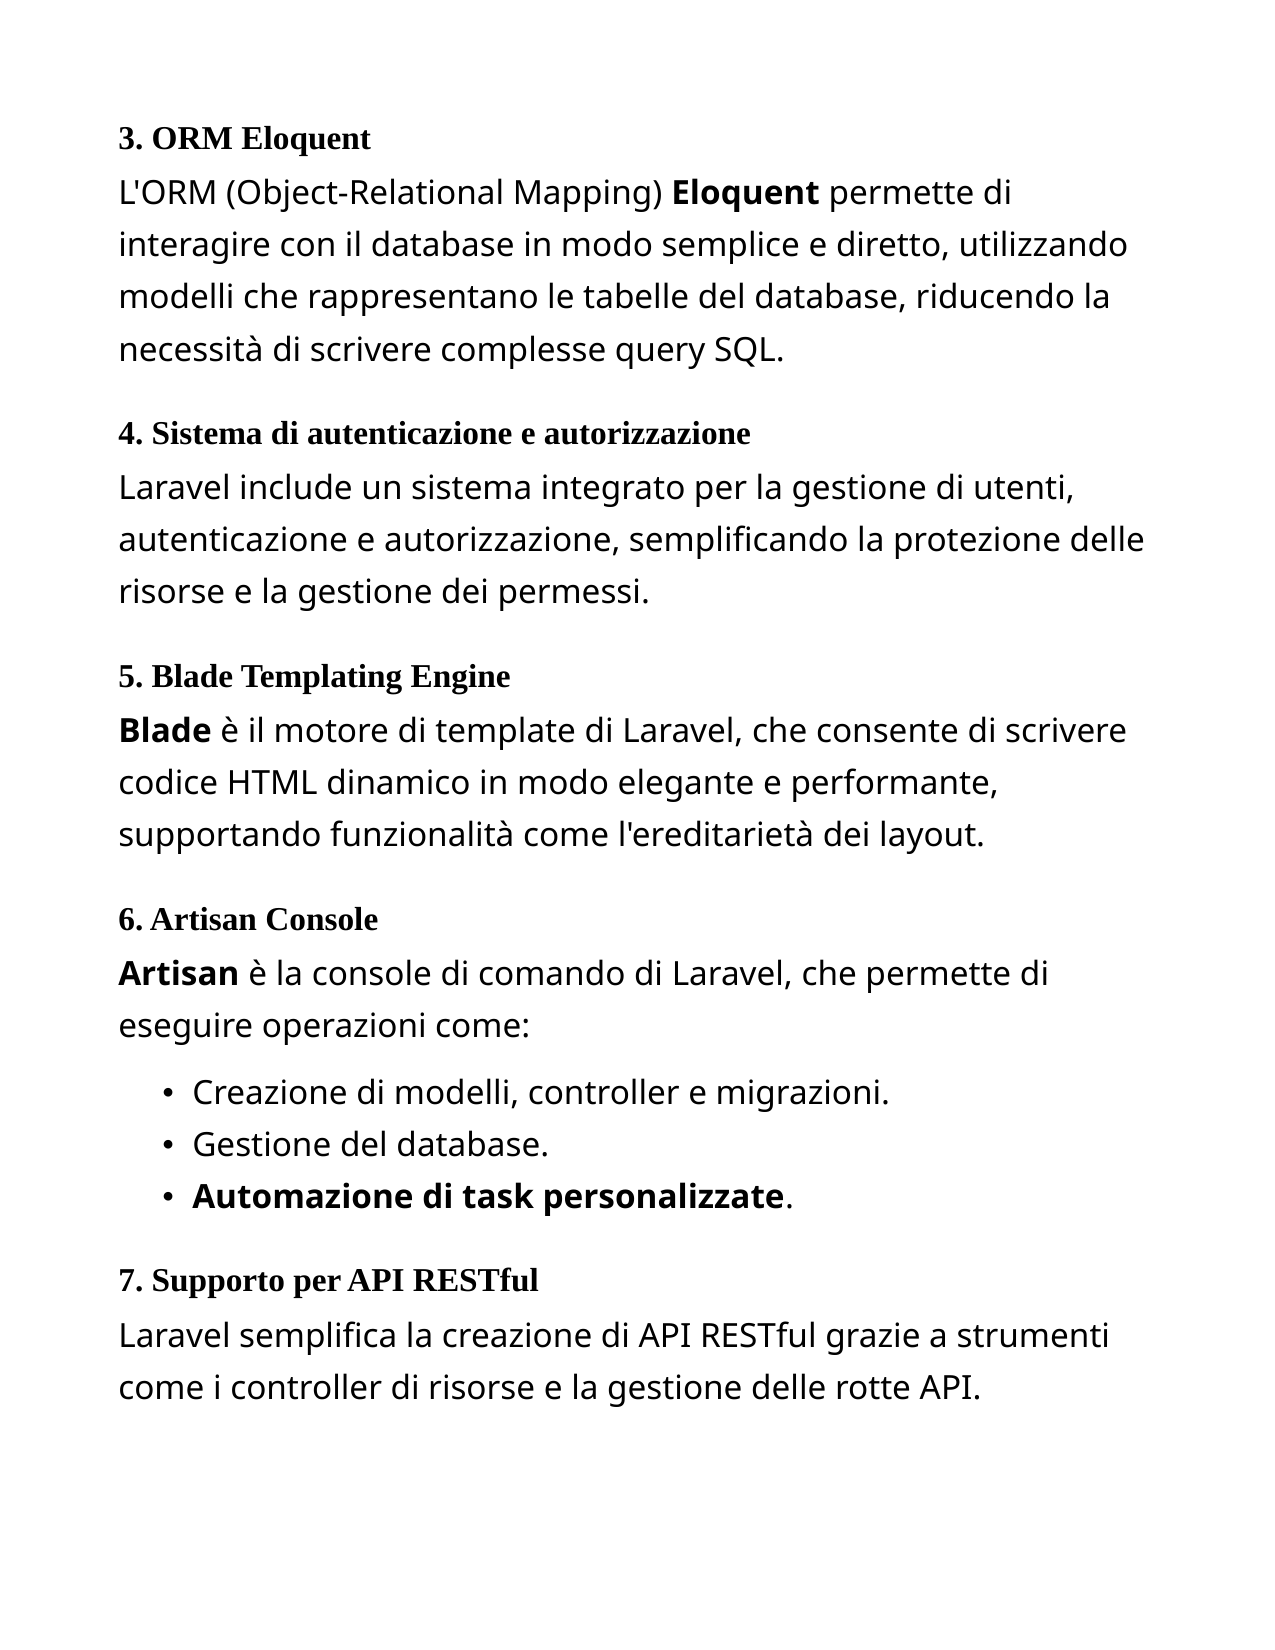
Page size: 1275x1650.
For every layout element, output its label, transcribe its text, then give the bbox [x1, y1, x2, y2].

subtitle 3. ORM Eloquent [118, 118, 1157, 156]
subtitle 6. Artisan Console [118, 899, 1157, 937]
text Laravel include un sistema integrato per la gestione di utenti, autenticazione e autorizzazione, semplificando la protezione delle risorse e la gestione dei permessi. [118, 464, 1157, 614]
text Artisan è la console di comando di Laravel, che permette di eseguire operazioni come: [118, 949, 1157, 1047]
list Gestione del database. [162, 1121, 1157, 1166]
subtitle 5. Blade Templating Engine [118, 656, 1157, 694]
subtitle 4. Sistema di autenticazione e autorizzazione [118, 413, 1157, 451]
text Laravel semplifica la creazione di API RESTful grazie a strumenti come i controller di risorse e la gestione delle rotte API. [118, 1311, 1157, 1409]
list Automazione di task personalizzate. [162, 1173, 1157, 1218]
text Blade è il motore di template di Laravel, che consente di scrivere codice HTML dinamico in modo elegante e performante, supportando funzionalità come l'ereditarietà dei layout. [118, 707, 1157, 857]
list Creazione di modelli, controller e migrazioni. [162, 1068, 1157, 1114]
subtitle 7. Supporto per API RESTful [118, 1261, 1157, 1299]
text L'ORM (Object-Relational Mapping) Eloquent permette di interagire con il database in modo semplice e diretto, utilizzando modelli che rappresentano le tabelle del database, riducendo la necessità di scrivere complesse query SQL. [118, 169, 1157, 371]
